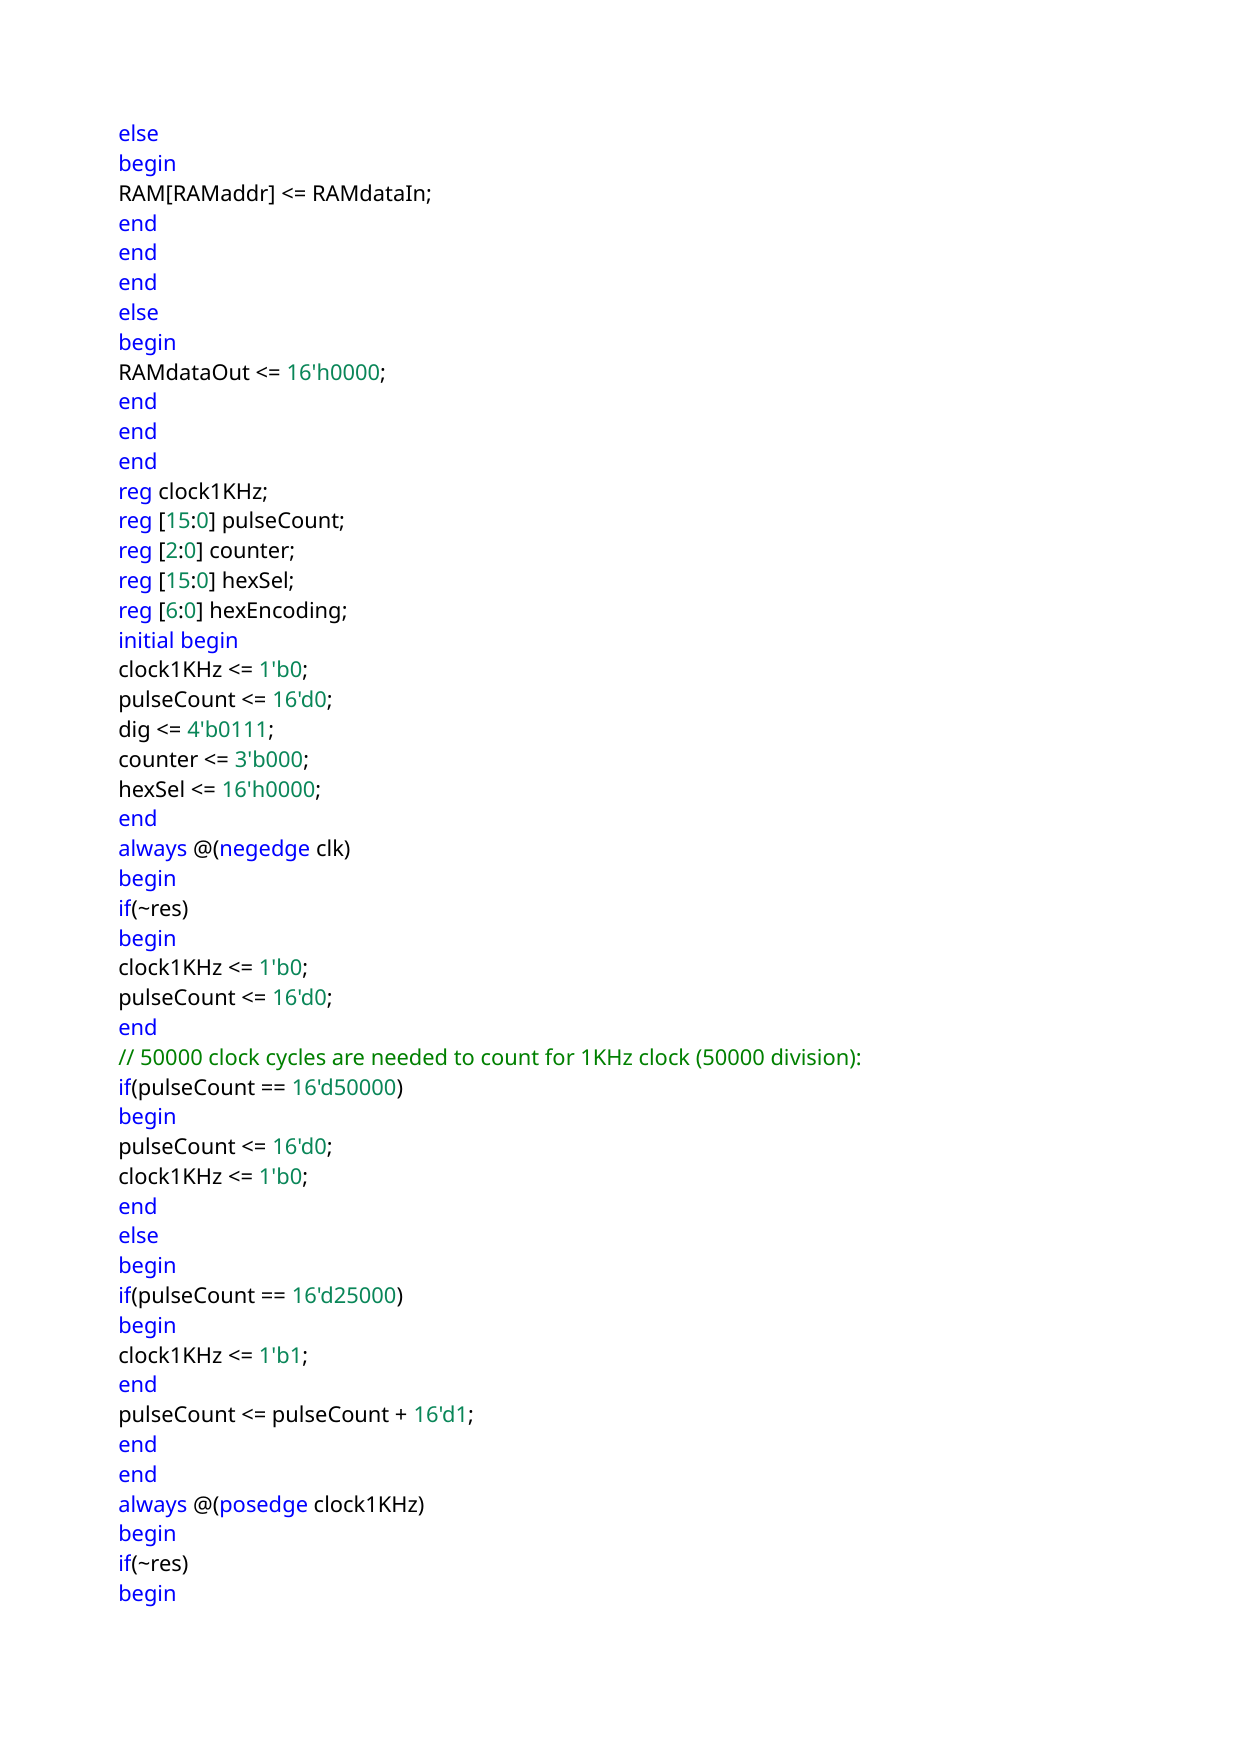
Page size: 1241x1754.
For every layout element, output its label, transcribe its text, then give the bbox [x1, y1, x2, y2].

text reg [6:0] hexEncoding; [118, 595, 1122, 624]
text begin [118, 1310, 1122, 1339]
text end [118, 237, 1122, 267]
text end [118, 803, 1122, 833]
text else [118, 1220, 1122, 1250]
text reg clock1KHz; [118, 476, 1122, 505]
text RAMdataOut <= 16'h0000; [118, 356, 1122, 386]
text if(~res) [118, 1548, 1122, 1578]
text always @(posedge clock1KHz) [118, 1488, 1122, 1518]
text end [118, 386, 1122, 416]
text else [118, 118, 1122, 148]
text end [118, 1459, 1122, 1488]
text reg [2:0] counter; [118, 535, 1122, 565]
text begin [118, 327, 1122, 356]
text reg [15:0] hexSel; [118, 565, 1122, 595]
text RAM[RAMaddr] <= RAMdataIn; [118, 178, 1122, 207]
text clock1KHz <= 1'b0; [118, 952, 1122, 982]
text pulseCount <= 16'd0; [118, 684, 1122, 714]
text else [118, 297, 1122, 327]
text // 50000 clock cycles are needed to count for 1KHz clock (50000 division): [118, 1042, 1122, 1071]
text end [118, 1429, 1122, 1459]
text begin [118, 863, 1122, 893]
text end [118, 267, 1122, 297]
text hexSel <= 16'h0000; [118, 773, 1122, 803]
text begin [118, 922, 1122, 952]
text if(pulseCount == 16'd50000) [118, 1071, 1122, 1101]
text clock1KHz <= 1'b0; [118, 1161, 1122, 1191]
text pulseCount <= pulseCount + 16'd1; [118, 1399, 1122, 1429]
text clock1KHz <= 1'b1; [118, 1339, 1122, 1369]
text reg [15:0] pulseCount; [118, 505, 1122, 535]
text always @(negedge clk) [118, 833, 1122, 863]
text pulseCount <= 16'd0; [118, 1131, 1122, 1161]
text end [118, 1191, 1122, 1220]
text begin [118, 1518, 1122, 1548]
text dig <= 4'b0111; [118, 714, 1122, 744]
text begin [118, 1578, 1122, 1608]
text end [118, 416, 1122, 446]
text initial begin [118, 624, 1122, 654]
text pulseCount <= 16'd0; [118, 982, 1122, 1012]
text end [118, 446, 1122, 476]
text end [118, 1369, 1122, 1399]
text if(pulseCount == 16'd25000) [118, 1280, 1122, 1310]
text end [118, 1012, 1122, 1042]
text begin [118, 1250, 1122, 1280]
text begin [118, 1101, 1122, 1131]
text begin [118, 148, 1122, 178]
text clock1KHz <= 1'b0; [118, 654, 1122, 684]
text end [118, 207, 1122, 237]
text counter <= 3'b000; [118, 744, 1122, 773]
text if(~res) [118, 893, 1122, 922]
